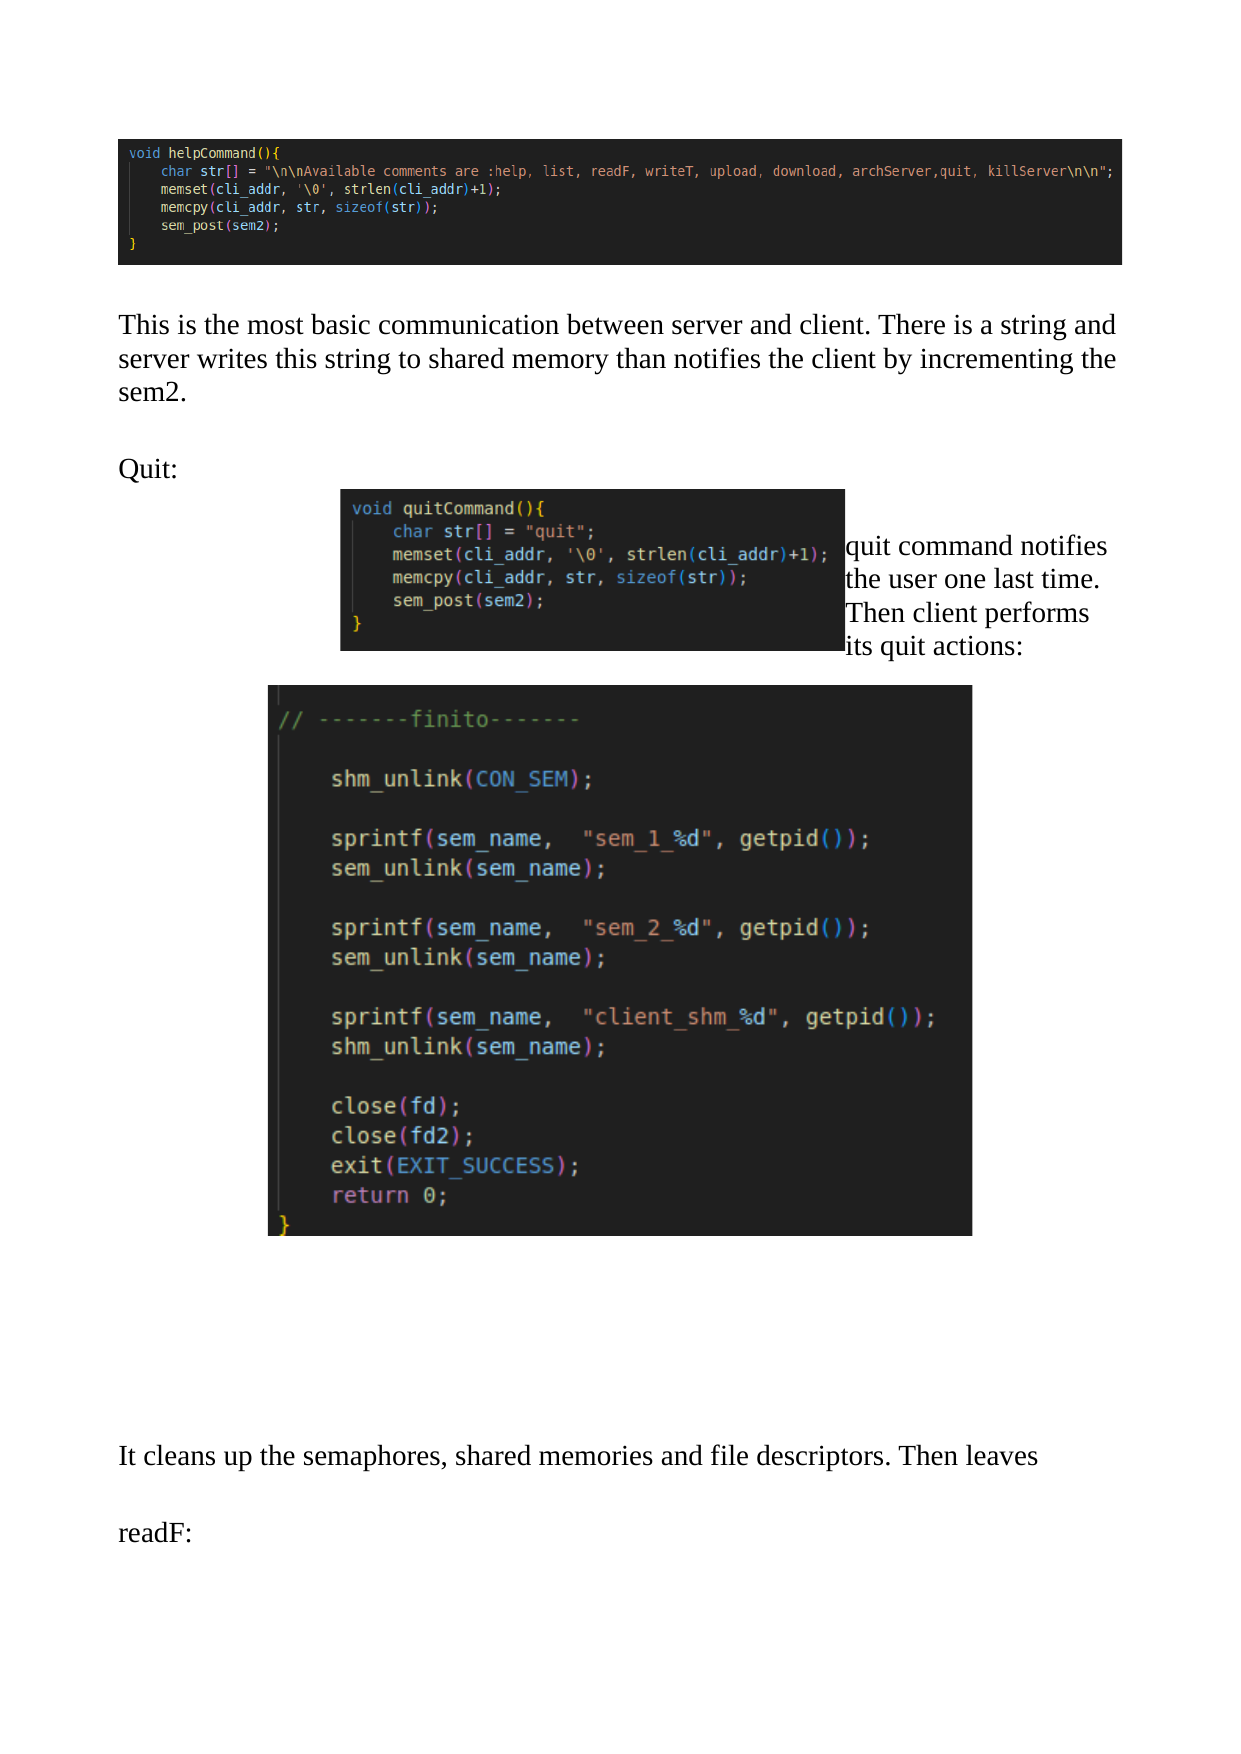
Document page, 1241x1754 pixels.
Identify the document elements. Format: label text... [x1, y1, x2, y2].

text Quit: [118, 451, 1122, 485]
picture [267, 685, 973, 1236]
text It cleans up the semaphores, shared memories and file descriptors. Then leaves [118, 1438, 1122, 1472]
picture [340, 489, 846, 651]
picture [118, 139, 1123, 265]
text This is the most basic communication between server and client. There is a string and server writes this string to shared memory than notifies the client by incrementing the sem2. [118, 307, 1122, 408]
text quit command notifies the user one last time. Then client performs its quit actions: [118, 528, 1122, 662]
text readF: [118, 1515, 1122, 1548]
